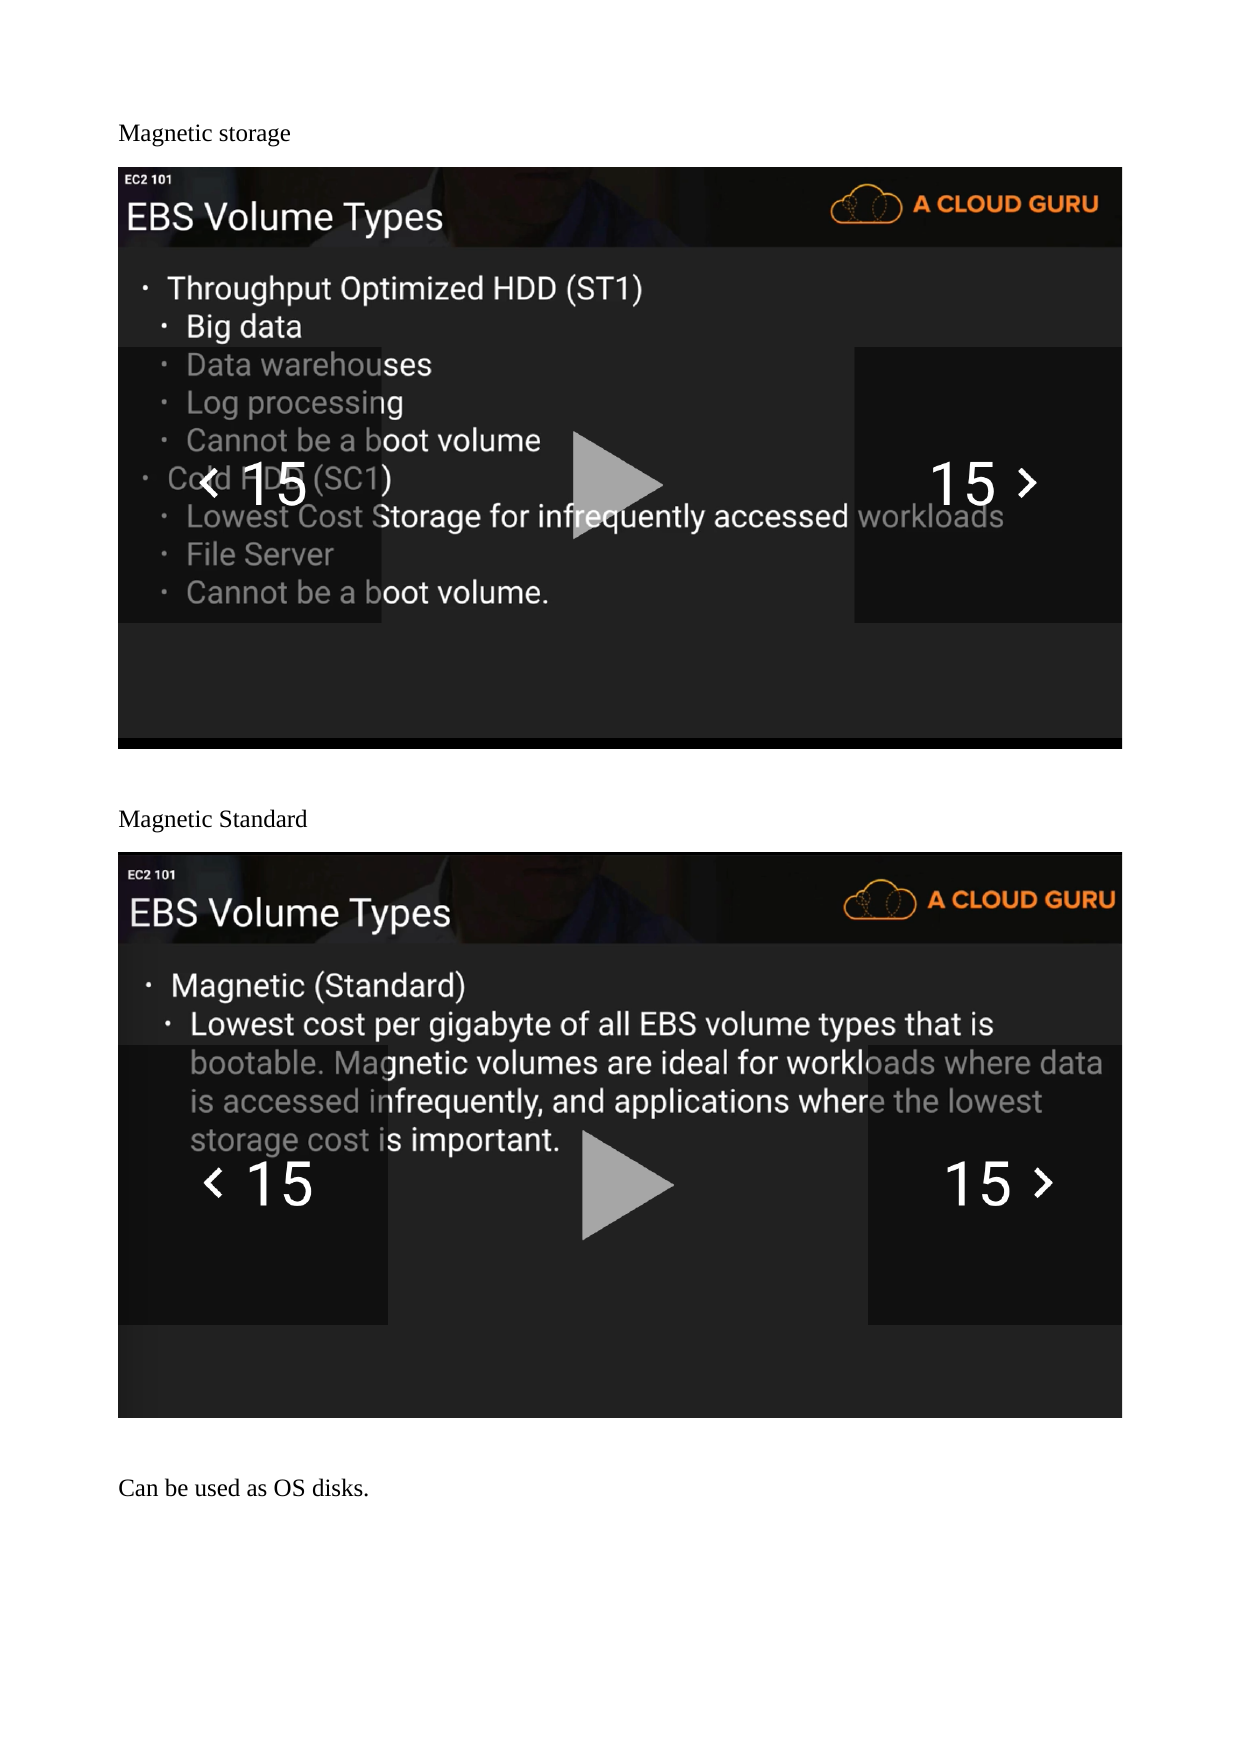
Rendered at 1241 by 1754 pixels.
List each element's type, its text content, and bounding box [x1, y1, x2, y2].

text Magnetic Standard [118, 804, 1122, 832]
text Magnetic storage [118, 118, 1122, 147]
picture [118, 167, 1123, 749]
text Can be used as OS disks. [118, 1473, 1122, 1502]
picture [118, 852, 1123, 1418]
